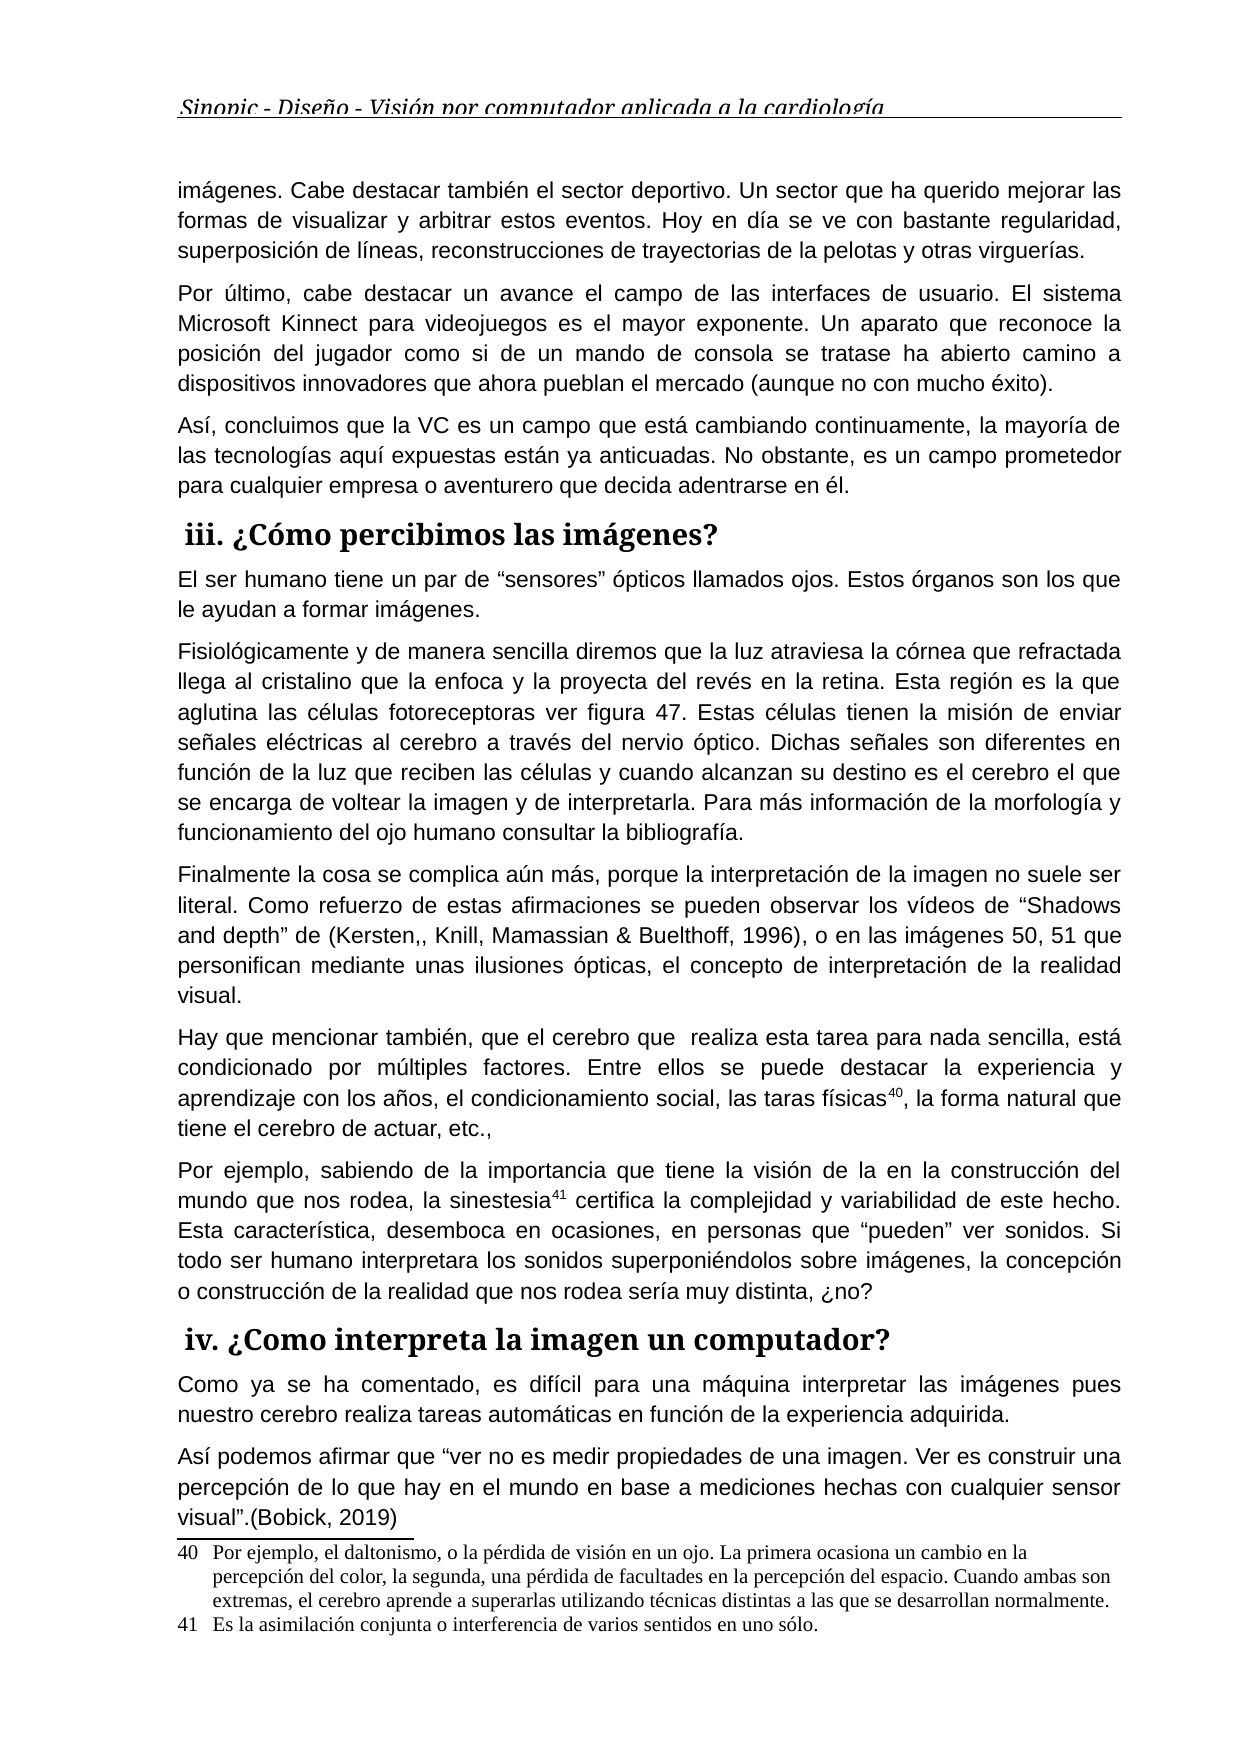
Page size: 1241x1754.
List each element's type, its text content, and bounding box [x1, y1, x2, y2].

list Finalmente la cosa se complica aún más, porque la interpretación de la imagen no suele ser literal. Como refuerzo de estas afirmaciones se pueden observar los vídeos de “Shadows and depth” de (Kersten,, Knill, Mamassian & Buelthoff, 1996), o en las imágenes 50, 51 que personifican mediante unas ilusiones ópticas, el concepto de interpretación de la realidad visual. [177, 861, 1122, 1008]
list Por ejemplo, el daltonismo, o la pérdida de visión en un ojo. La primera ocasiona un cambio en la percepción del color, la segunda, una pérdida de facultades en la percepción del espacio. Cuando ambas son extremas, el cerebro aprende a superarlas utilizando técnicas distintas a las que se desarrollan normalmente. [177, 1539, 1122, 1612]
list Fisiológicamente y de manera sencilla diremos que la luz atraviesa la córnea que refractada llega al cristalino que la enfoca y la proyecta del revés en la retina. Esta región es la que aglutina las células fotoreceptoras ver figura 47. Estas células tienen la misión de enviar señales eléctricas al cerebro a través del nervio óptico. Dichas señales son diferentes en función de la luz que reciben las células y cuando alcanzan su destino es el cerebro el que se encarga de voltear la imagen y de interpretarla. Para más información de la morfología y funcionamiento del ojo humano consultar la bibliografía. [177, 638, 1122, 846]
list El ser humano tiene un par de “sensores” ópticos llamados ojos. Estos órganos son los que le ayudan a formar imágenes. [177, 566, 1122, 622]
text Así podemos afirmar que “ver no es medir propiedades de una imagen. Ver es construir una percepción de lo que hay en el mundo en base a mediciones hechas con cualquier sensor visual”.(Bobick, 2019) [177, 1443, 1122, 1530]
list imágenes. Cabe destacar también el sector deportivo. Un sector que ha querido mejorar las formas de visualizar y arbitrar estos eventos. Hoy en día se ve con bastante regularidad, superposición de líneas, reconstrucciones de trayectorias de la pelotas y otras virguerías. [177, 177, 1122, 264]
list Como ya se ha comentado, es difícil para una máquina interpretar las imágenes pues nuestro cerebro realiza tareas automáticas en función de la experiencia adquirida. [177, 1371, 1122, 1428]
list Así, concluimos que la VC es un campo que está cambiando continuamente, la mayoría de las tecnologías aquí expuestas están ya anticuadas. No obstante, es un campo prometedor para cualquier empresa o aventurero que decida adentrarse en él. [177, 412, 1122, 499]
list ¿Cómo percibimos las imágenes? [177, 514, 1122, 554]
list Hay que mencionar también, que el cerebro que realiza esta tarea para nada sencilla, está condicionado por múltiples factores. Entre ellos se puede destacar la experiencia y aprendizaje con los años, el condicionamiento social, las taras físicas, la forma natural que tiene el cerebro de actuar, etc., [177, 1024, 1122, 1141]
list Por último, cabe destacar un avance el campo de las interfaces de usuario. El sistema Microsoft Kinnect para videojuegos es el mayor exponente. Un aparato que reconoce la posición del jugador como si de un mando de consola se tratase ha abierto camino a dispositivos innovadores que ahora pueblan el mercado (aunque no con mucho éxito). [177, 279, 1122, 396]
list ¿Como interpreta la imagen un computador? [177, 1319, 1122, 1359]
list Es la asimilación conjunta o interferencia de varios sentidos en uno sólo. [177, 1612, 1122, 1636]
list Por ejemplo, sabiendo de la importancia que tiene la visión de la en la construcción del mundo que nos rodea, la sinestesia certifica la complejidad y variabilidad de este hecho. Esta característica, desemboca en ocasiones, en personas que “pueden” ver sonidos. Si todo ser humano interpretara los sonidos superponiéndolos sobre imágenes, la concepción o construcción de la realidad que nos rodea sería muy distinta, ¿no? [177, 1157, 1122, 1304]
